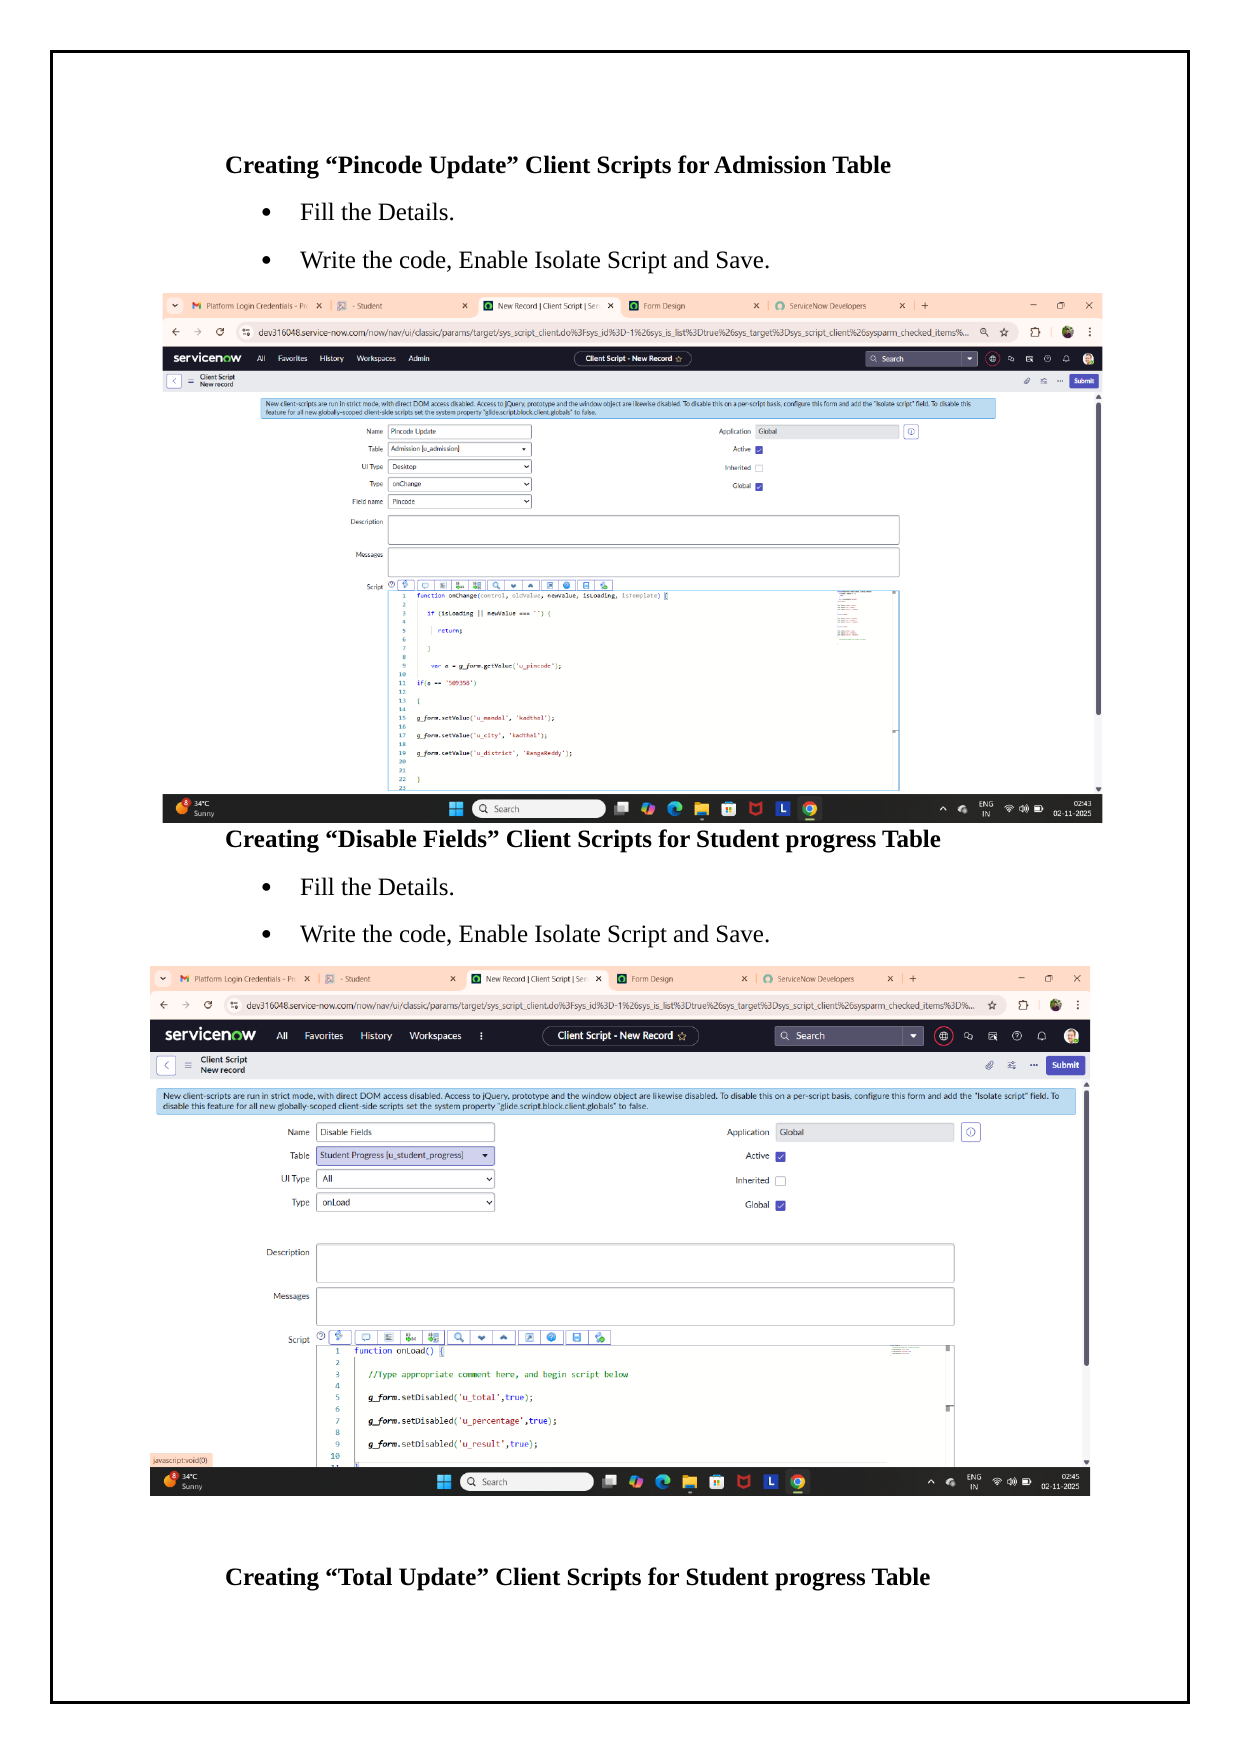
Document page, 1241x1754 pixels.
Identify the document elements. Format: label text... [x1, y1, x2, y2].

text Creating “Disable Fields” Client Scripts for Student progress Table [150, 339, 1090, 853]
text Creating “Pincode Update” Client Scripts for Admission Table [150, 150, 1090, 179]
list Write the code, Enable Isolate Script and Save. [262, 245, 1090, 273]
list Write the code, Enable Isolate Script and Save. [262, 919, 1090, 948]
list Fill the Details. [262, 872, 1090, 901]
list Fill the Details. [262, 197, 1090, 226]
text Creating “Total Update” Client Scripts for Student progress Table [150, 1562, 1090, 1591]
